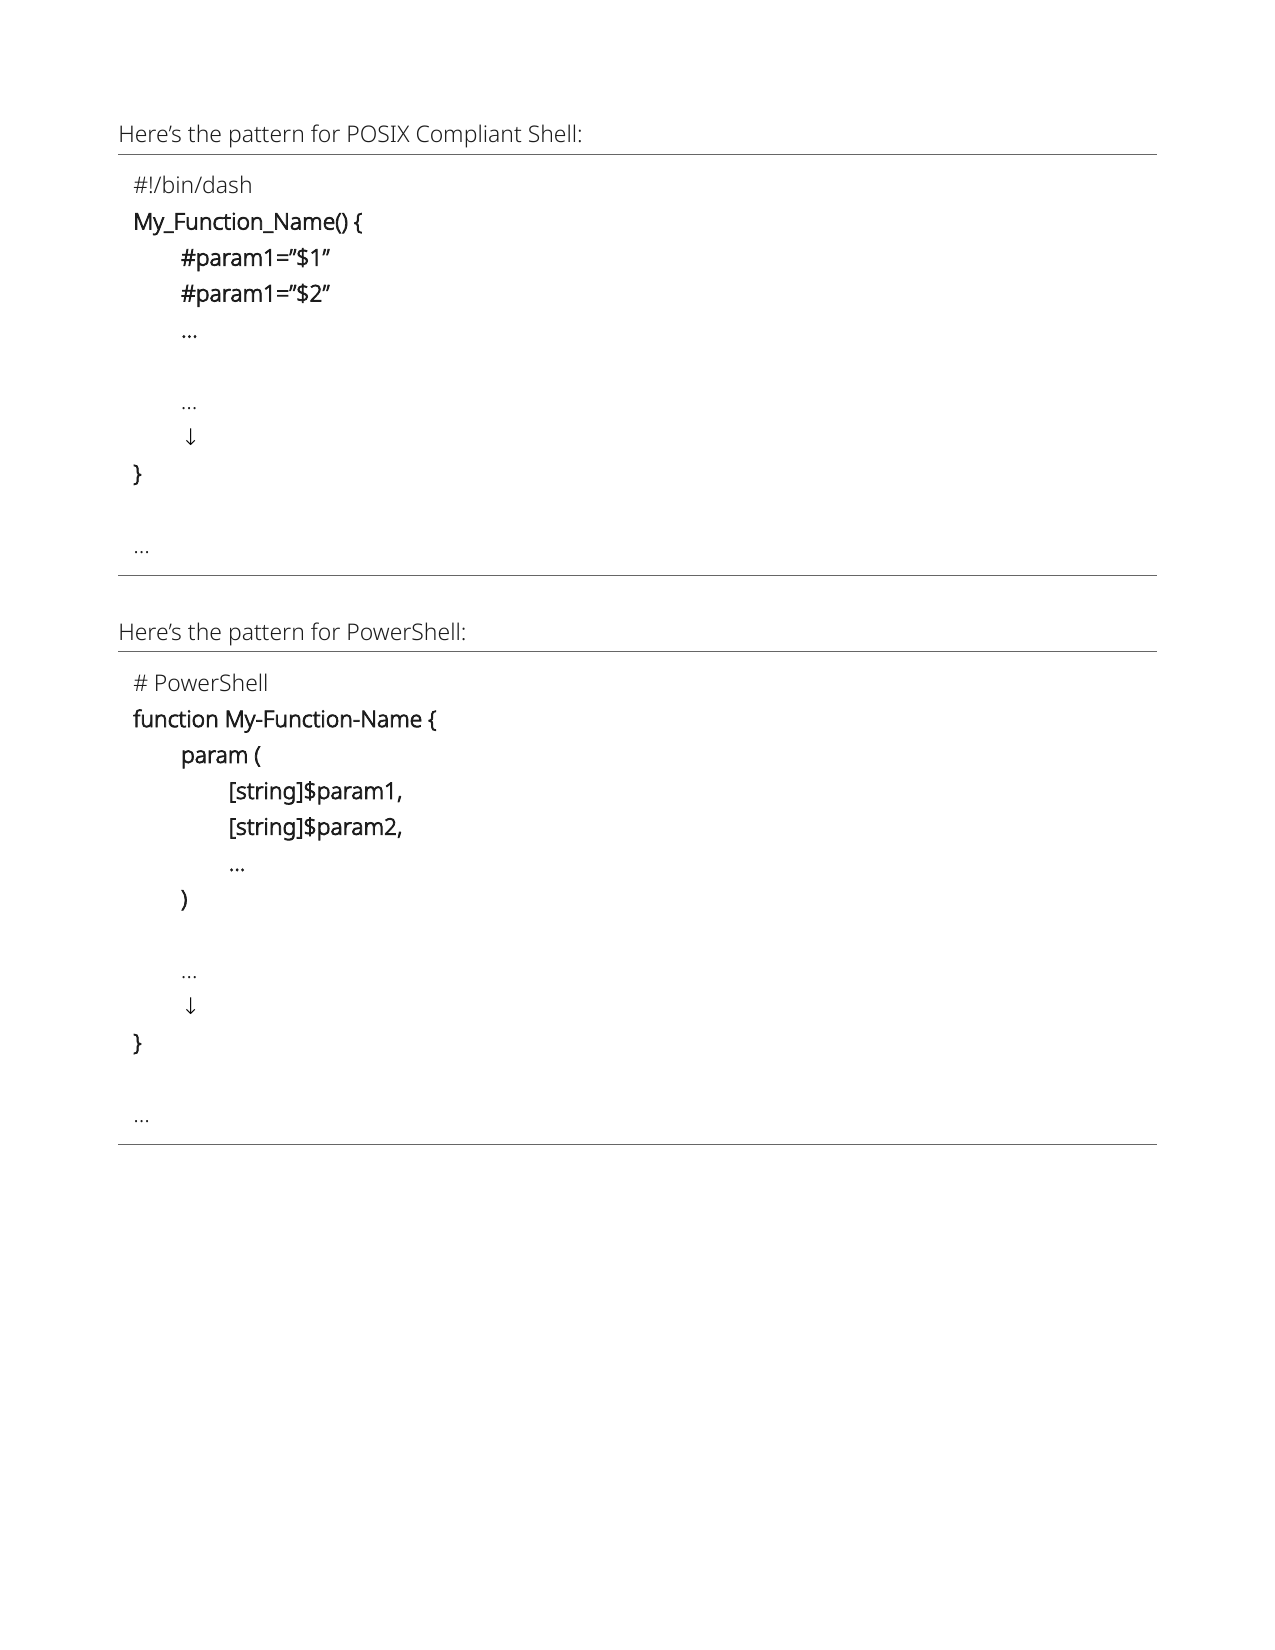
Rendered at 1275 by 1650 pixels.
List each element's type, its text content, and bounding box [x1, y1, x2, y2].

text … [118, 939, 1157, 975]
text } [118, 1011, 1157, 1057]
text ... [118, 513, 1157, 575]
text ↓ [118, 975, 1157, 1011]
text ... [118, 370, 1157, 406]
text My_Function_Name() { [118, 190, 1157, 226]
text ↓ [118, 406, 1157, 442]
text ... [118, 1083, 1157, 1144]
text Here’s the pattern for PowerShell: [118, 616, 1157, 647]
text #!/bin/dash [118, 155, 1157, 190]
text function My-Function-Name { [118, 687, 1157, 723]
text } [118, 442, 1157, 488]
text #param1=”$1” [118, 226, 1157, 262]
text #param1=”$2” [118, 262, 1157, 298]
text # PowerShell [118, 652, 1157, 687]
text ) [118, 867, 1157, 913]
text [string]$param2, [118, 795, 1157, 831]
text [string]$param1, [118, 759, 1157, 795]
text … [118, 298, 1157, 344]
text Here’s the pattern for POSIX Compliant Shell: [118, 118, 1157, 149]
text ... [118, 831, 1157, 867]
text param ( [118, 723, 1157, 759]
